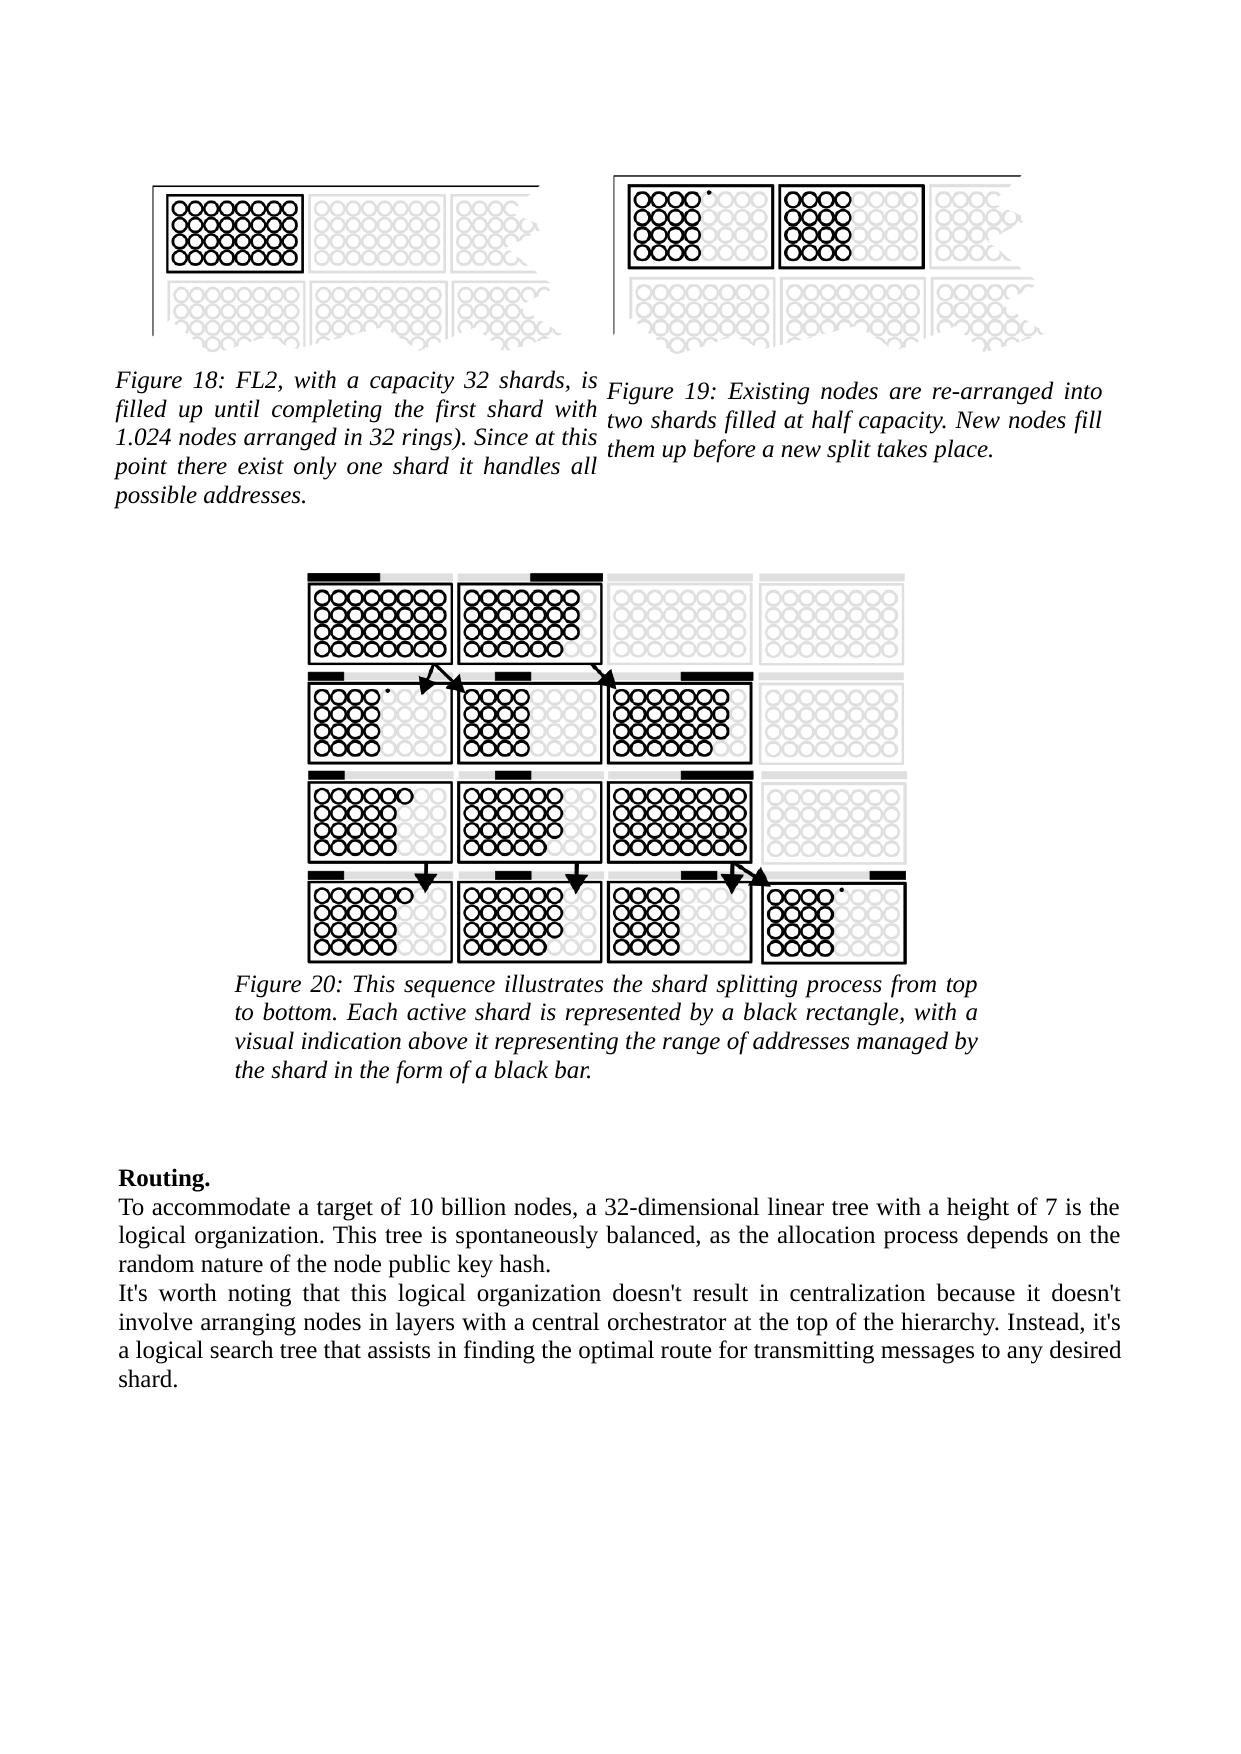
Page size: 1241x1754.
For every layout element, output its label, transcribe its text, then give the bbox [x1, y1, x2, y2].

picture [599, 153, 1096, 377]
text Routing. [118, 1163, 1122, 1192]
text Figure 19: Existing nodes are re-arranged into two shards filled at half capacity. New nodes fill them up before a new split takes place. [607, 179, 1103, 463]
text Figure 22: This sequence illustrates the shard splitting process from top to bottom. Each active shard is represented by a black rectangle, with a visual indication above it representing the range of addresses managed by the shard in the form of a black bar. [234, 565, 979, 1084]
picture [301, 565, 912, 969]
text To accommodate a target of 10 billion nodes, a 32-dimensional linear tree with a height of 7 is the logical organization. This tree is spontaneously balanced, as the allocation process depends on the random nature of the node public key hash. [118, 1192, 1122, 1278]
text Figure 18: FL2, with a capacity 32 shards, is filled up until completing the first shard with 1.024 nodes arranged in 32 rings). Since at this point there exist only one shard it handles all possible addresses. [115, 176, 598, 509]
text It's worth noting that this logical organization doesn't result in centralization because it doesn't involve arranging nodes in layers with a central orchestrator at the top of the hierarchy. Instead, it's a logical search tree that assists in finding the optimal route for transmitting messages to any desired shard. [118, 1278, 1122, 1393]
picture [136, 163, 577, 365]
